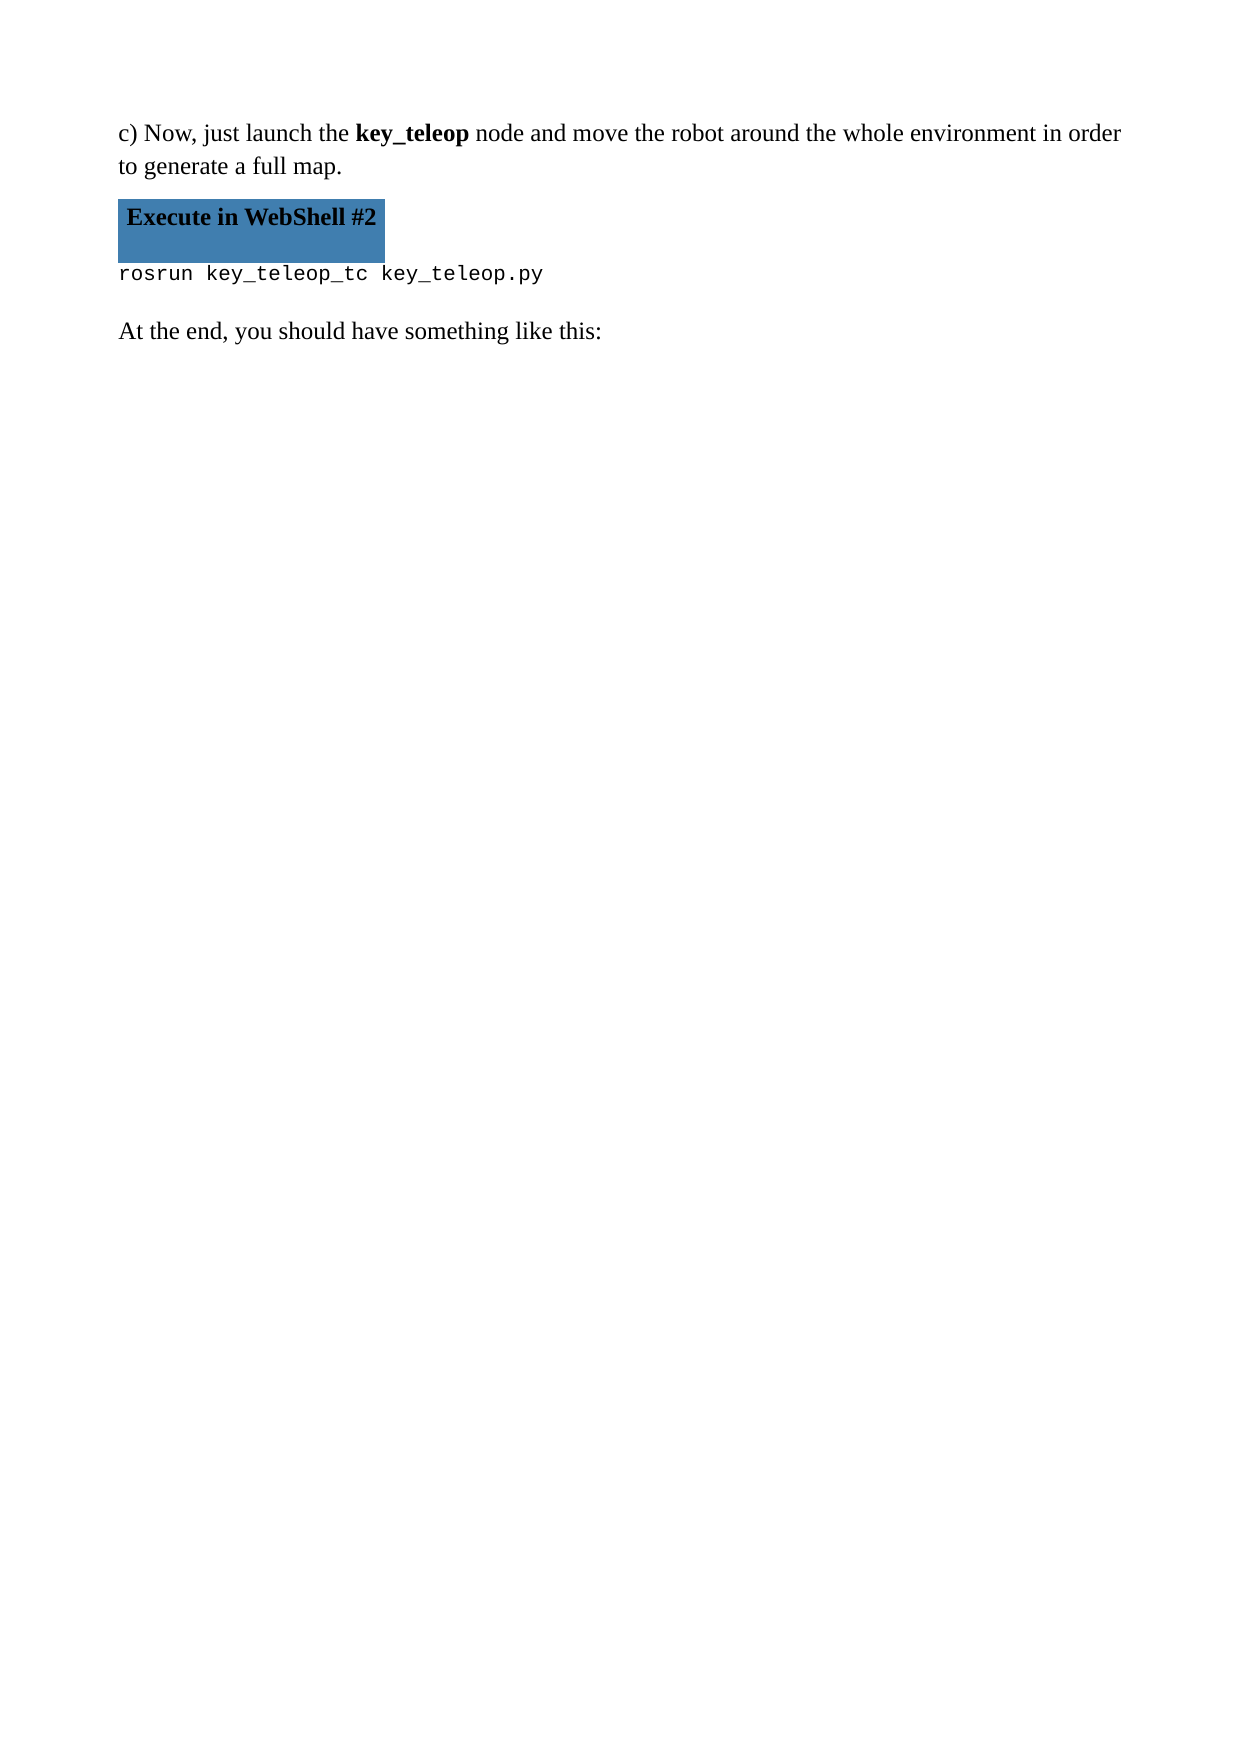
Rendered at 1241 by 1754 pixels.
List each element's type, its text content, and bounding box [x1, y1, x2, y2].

table_header Execute in WebShell #2 [118, 199, 385, 263]
text c) Now, just launch the key_teleop node and move the robot around the whole environment in order to generate a full map. [118, 118, 1122, 180]
text rosrun key_teleop_tc key_teleop.py [118, 263, 1122, 286]
text At the end, you should have something like this: [118, 316, 1122, 345]
